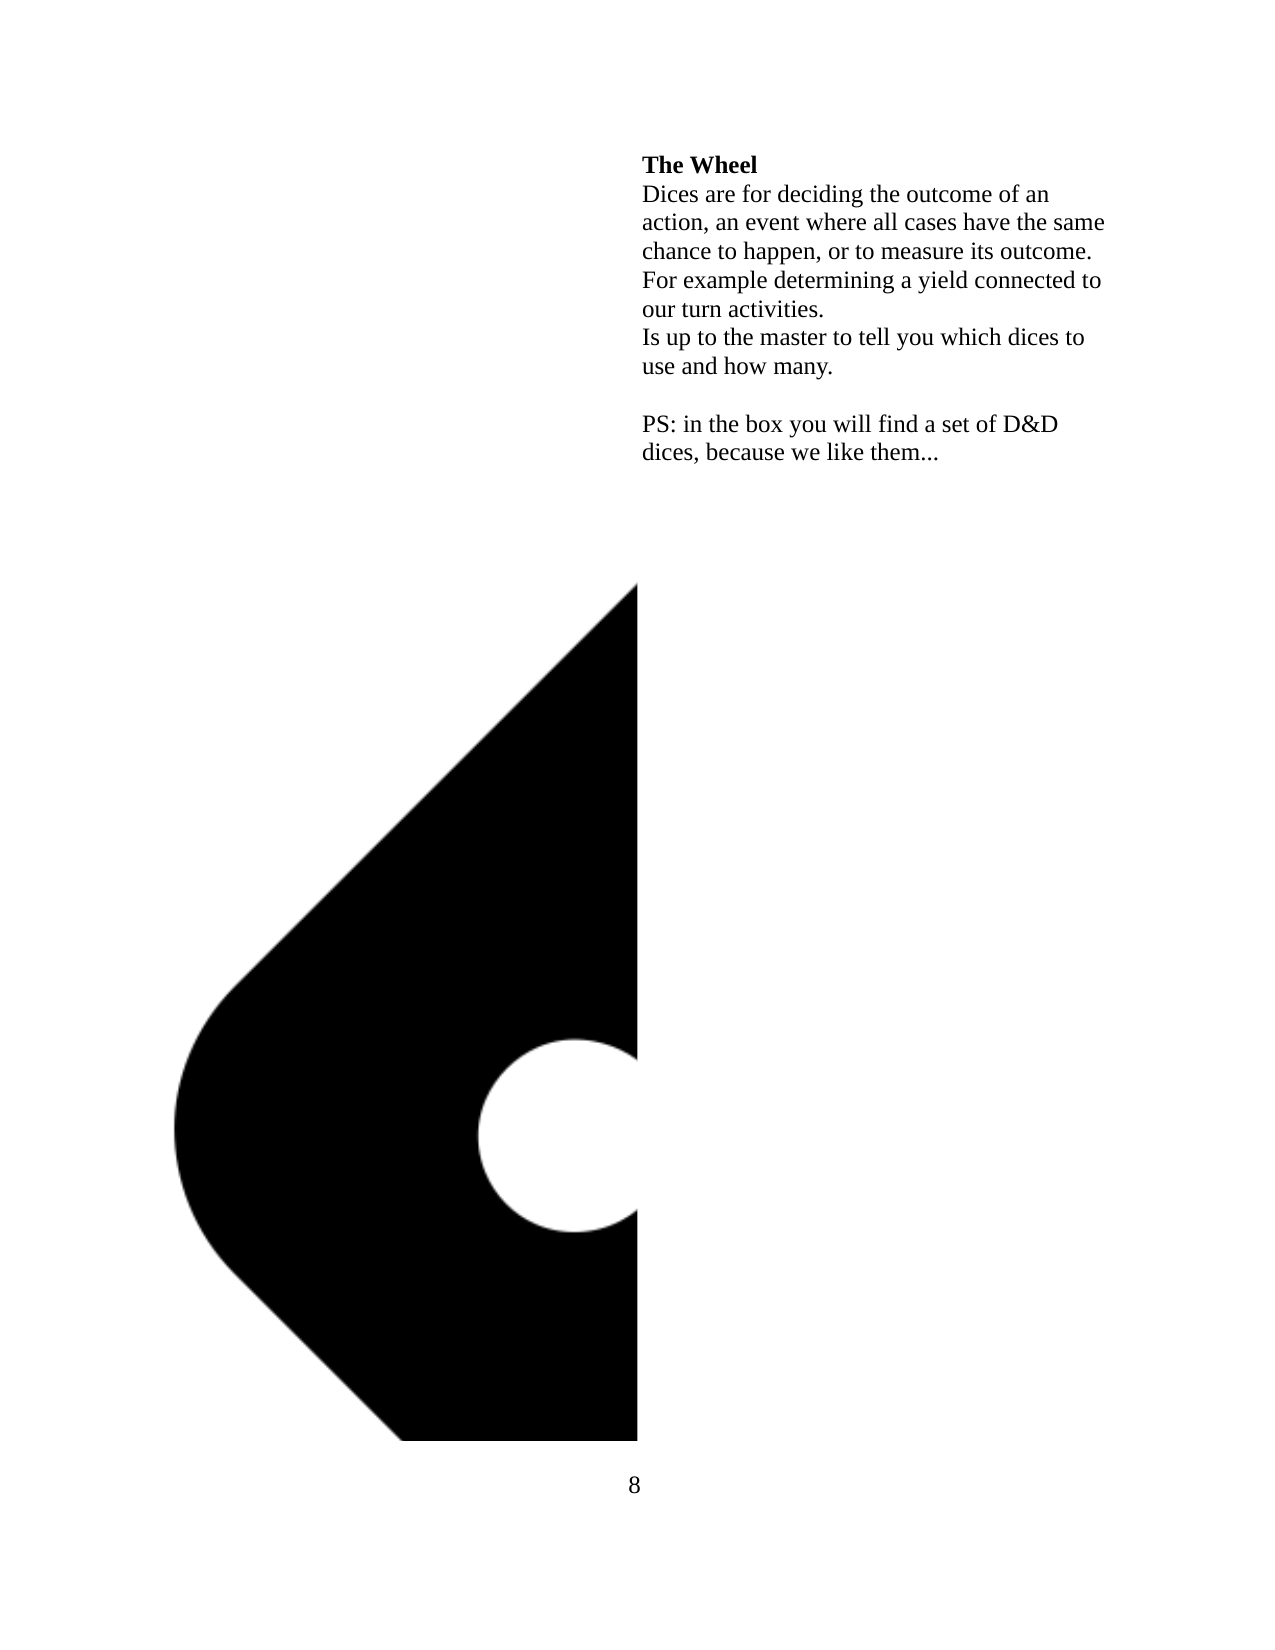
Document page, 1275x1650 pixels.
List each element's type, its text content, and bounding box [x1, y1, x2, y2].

table_header [150, 150, 637, 179]
picture [154, 178, 638, 1441]
table_header The Wheel [638, 150, 1125, 179]
table_cell [150, 179, 154, 1440]
table_cell Dices are for deciding the outcome of an action, an event where all cases have the same chance to happen, or to measure its outcome. For example determining a yield connected to our turn activities. Is up to the master to tell you which dices to use and how many. PS: in the box you will find a set of D&D dices, because we like them... [638, 179, 1125, 1440]
